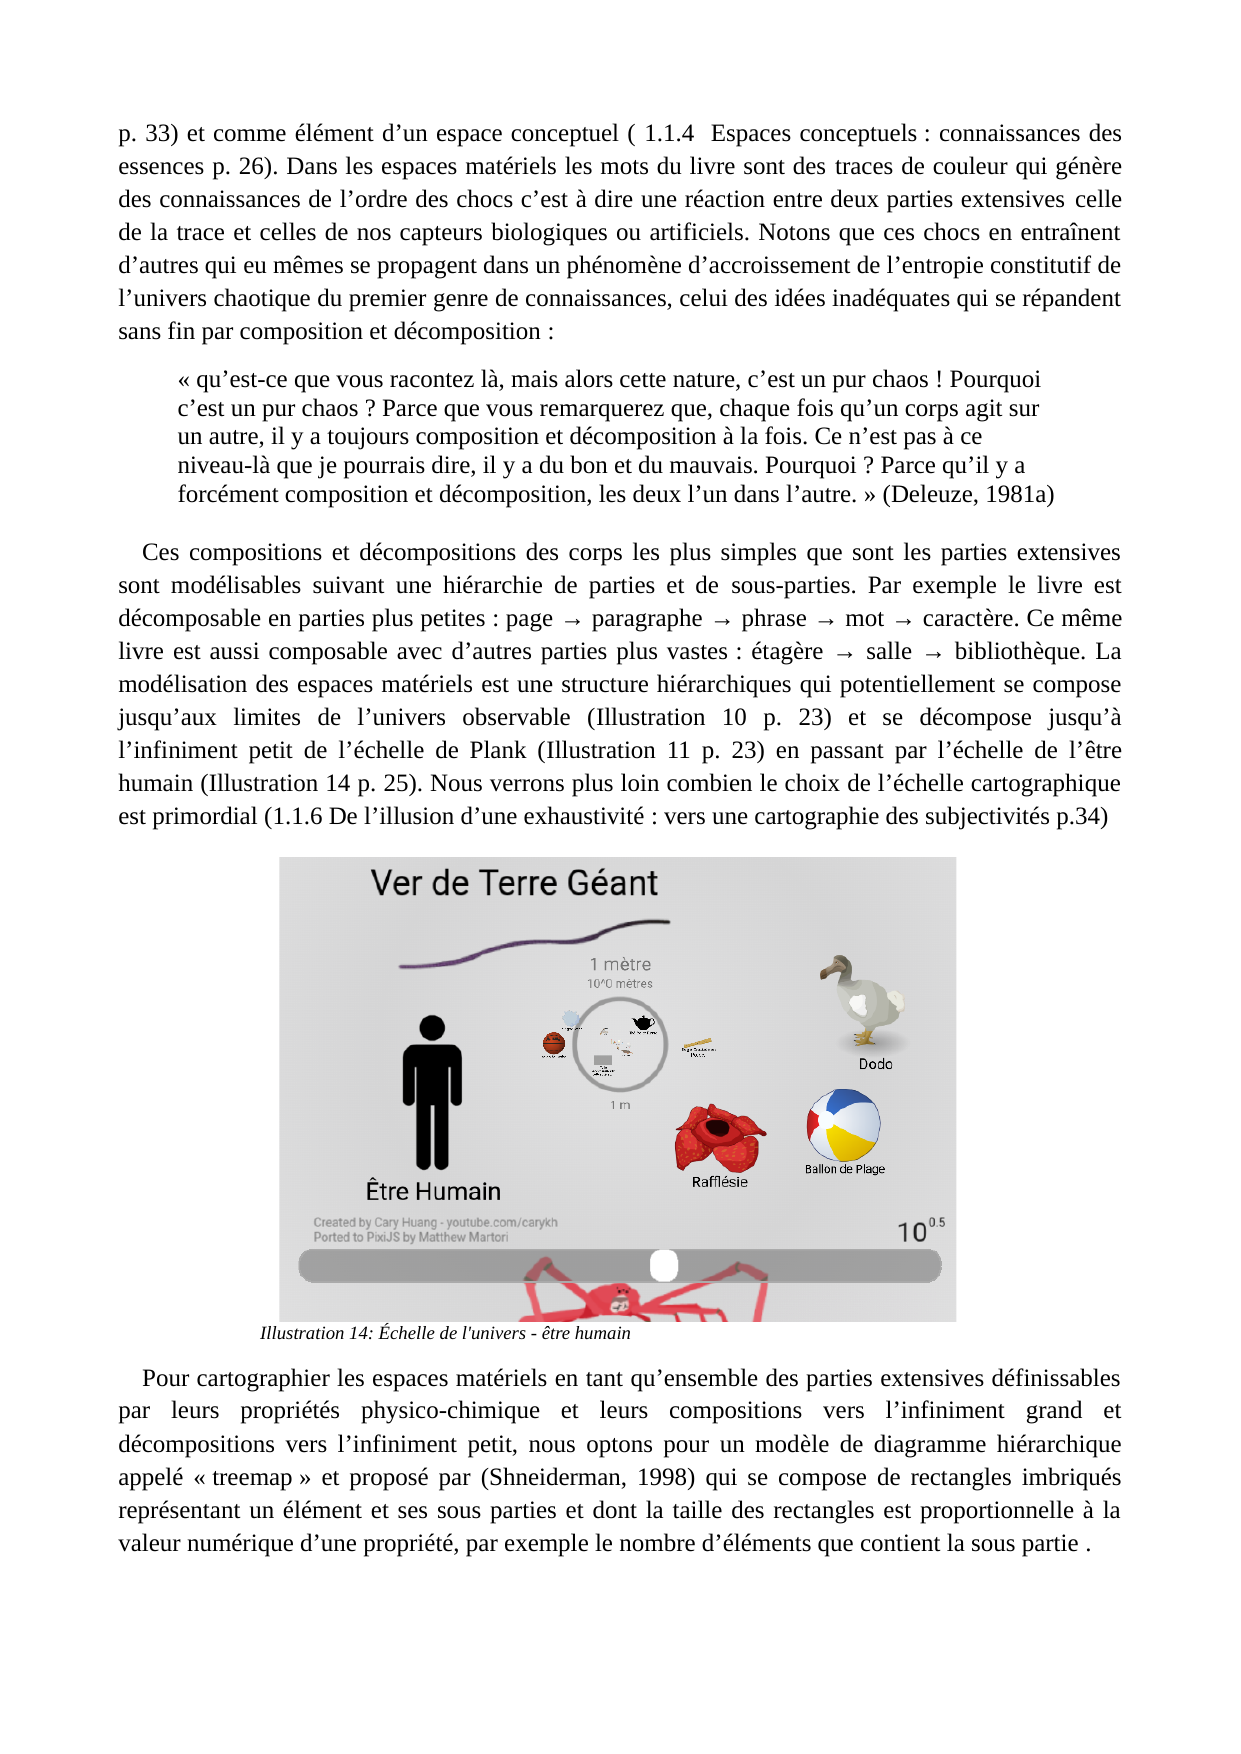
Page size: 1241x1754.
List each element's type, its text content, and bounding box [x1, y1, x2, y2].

text Illustration 14: Échelle de l'univers - être humain [260, 861, 980, 1343]
text « qu’est-ce que vous racontez là, mais alors cette nature, c’est un pur chaos ! Pourquoi c’est un pur chaos ? Parce que vous remarquerez que, chaque fois qu’un corps agit sur un autre, il y a toujours composition et décomposition à la fois. Ce n’est pas à ce niveau-là que je pourrais dire, il y a du bon et du mauvais. Pourquoi ? Parce qu’il y a forcément composition et décomposition, les deux l’un dans l’autre. » (Deleuze, 1981a) [177, 364, 1063, 508]
text Pour cartographier les espaces matériels en tant qu’ensemble des parties extensives définissables par leurs propriétés physico-chimique et leurs compositions vers l’infiniment grand et décompositions vers l’infiniment petit, nous optons pour un modèle de diagramme hiérarchique appelé « treemap » et proposé par (Shneiderman, 1998) qui se compose de rectangles imbriqués représentant un élément et ses sous parties et dont la taille des rectangles est proportionnelle à la valeur numérique d’une propriété, par exemple le nombre d’éléments que contient la sous partie . [118, 849, 1122, 1556]
text p. 33) et comme élément d’un espace conceptuel ( 1.1.4 Espaces conceptuels : connaissances des essences p. 26). Dans les espaces matériels les mots du livre sont des traces de couleur qui génère des connaissances de l’ordre des chocs c’est à dire une réaction entre deux parties extensives celle de la trace et celles de nos capteurs biologiques ou artificiels. Notons que ces chocs en entraînent d’autres qui eu mêmes se propagent dans un phénomène d’accroissement de l’entropie constitutif de l’univers chaotique du premier genre de connaissances, celui des idées inadéquates qui se répandent sans fin par composition et décomposition : [118, 118, 1122, 345]
picture [279, 857, 957, 1322]
text Ces compositions et décompositions des corps les plus simples que sont les parties extensives sont modélisables suivant une hiérarchie de parties et de sous-parties. Par exemple le livre est décomposable en parties plus petites : page → paragraphe → phrase → mot → caractère. Ce même livre est aussi composable avec d’autres parties plus vastes : étagère → salle → bibliothèque. La modélisation des espaces matériels est une structure hiérarchiques qui potentiellement se compose jusqu’aux limites de l’univers observable (Illustration 10 p. 23) et se décompose jusqu’à l’infiniment petit de l’échelle de Plank (Illustration 11 p. 23) en passant par l’échelle de l’être humain (Illustration 14 p. 25). Nous verrons plus loin combien le choix de l’échelle cartographique est primordial (1.1.6 De l’illusion d’une exhaustivité : vers une cartographie des subjectivités p.34) [118, 537, 1122, 830]
